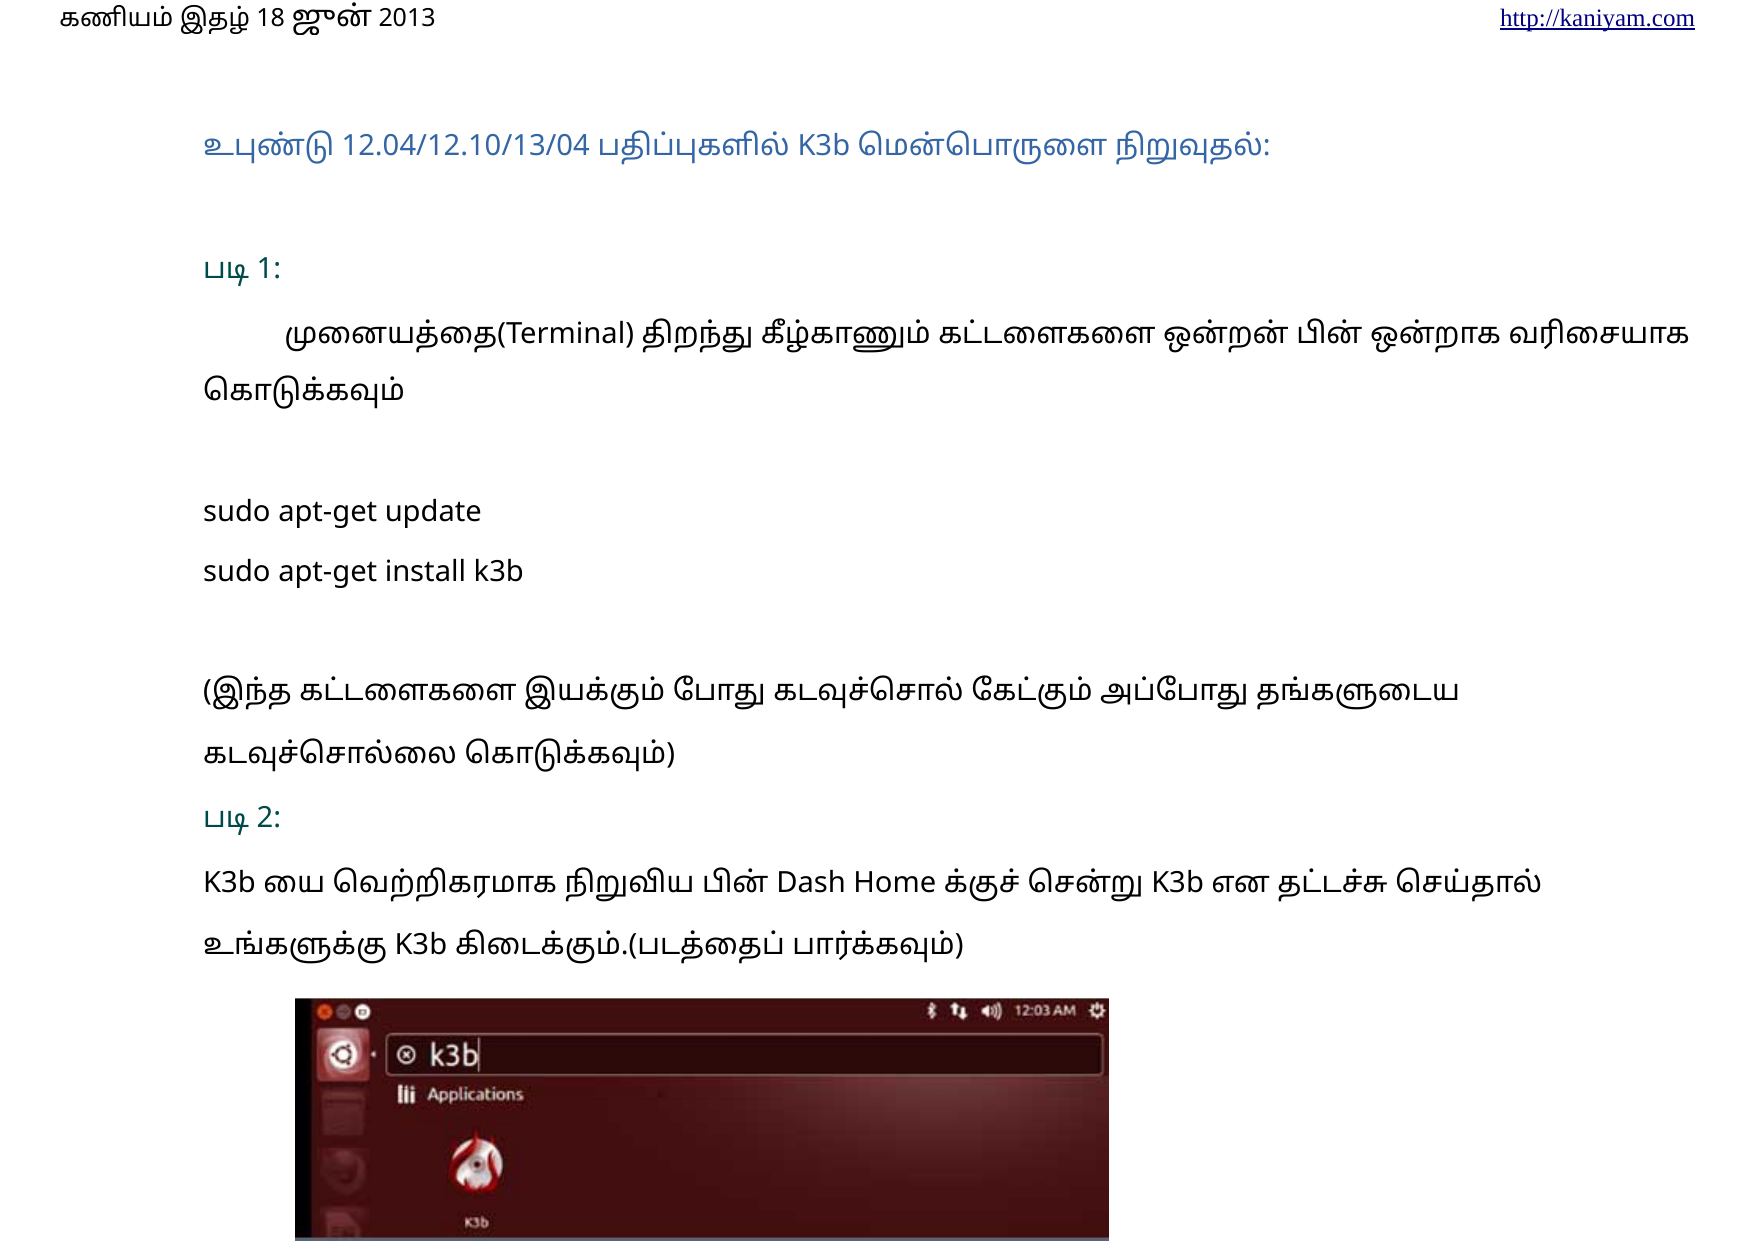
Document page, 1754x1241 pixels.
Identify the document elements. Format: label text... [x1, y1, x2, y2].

text உபுண்டு 12.04/12.10/13/04 பதிப்புகளில் K3b மென்பொருளை நிறுவுதல்: [203, 124, 1695, 167]
text படி 2: [203, 796, 1695, 839]
picture [295, 998, 1109, 1241]
text sudo apt-get update [203, 491, 1695, 530]
text (இந்த கட்டளைகளை இயக்கும் போது கடவுச்சொல் கேட்கும் அப்போது தங்களுடைய கடவுச்சொல்லை கொடுக்கவும்) [203, 669, 1695, 775]
text முனையத்தை(Terminal) திறந்து கீழ்காணும் கட்டளைகளை ஒன்றன் பின் ஒன்றாக வரிசையாக கொடுக்கவும் [203, 312, 1695, 412]
text படி 1: [203, 248, 1695, 291]
text sudo apt-get install k3b [203, 550, 1695, 590]
text K3b யை வெற்றிகரமாக நிறுவிய பின் Dash Home க்குச் சென்று K3b என தட்டச்சு செய்தால் உங்களுக்கு K3b கிடைக்கும்.(படத்தைப் பார்க்கவும்) [203, 861, 1695, 967]
